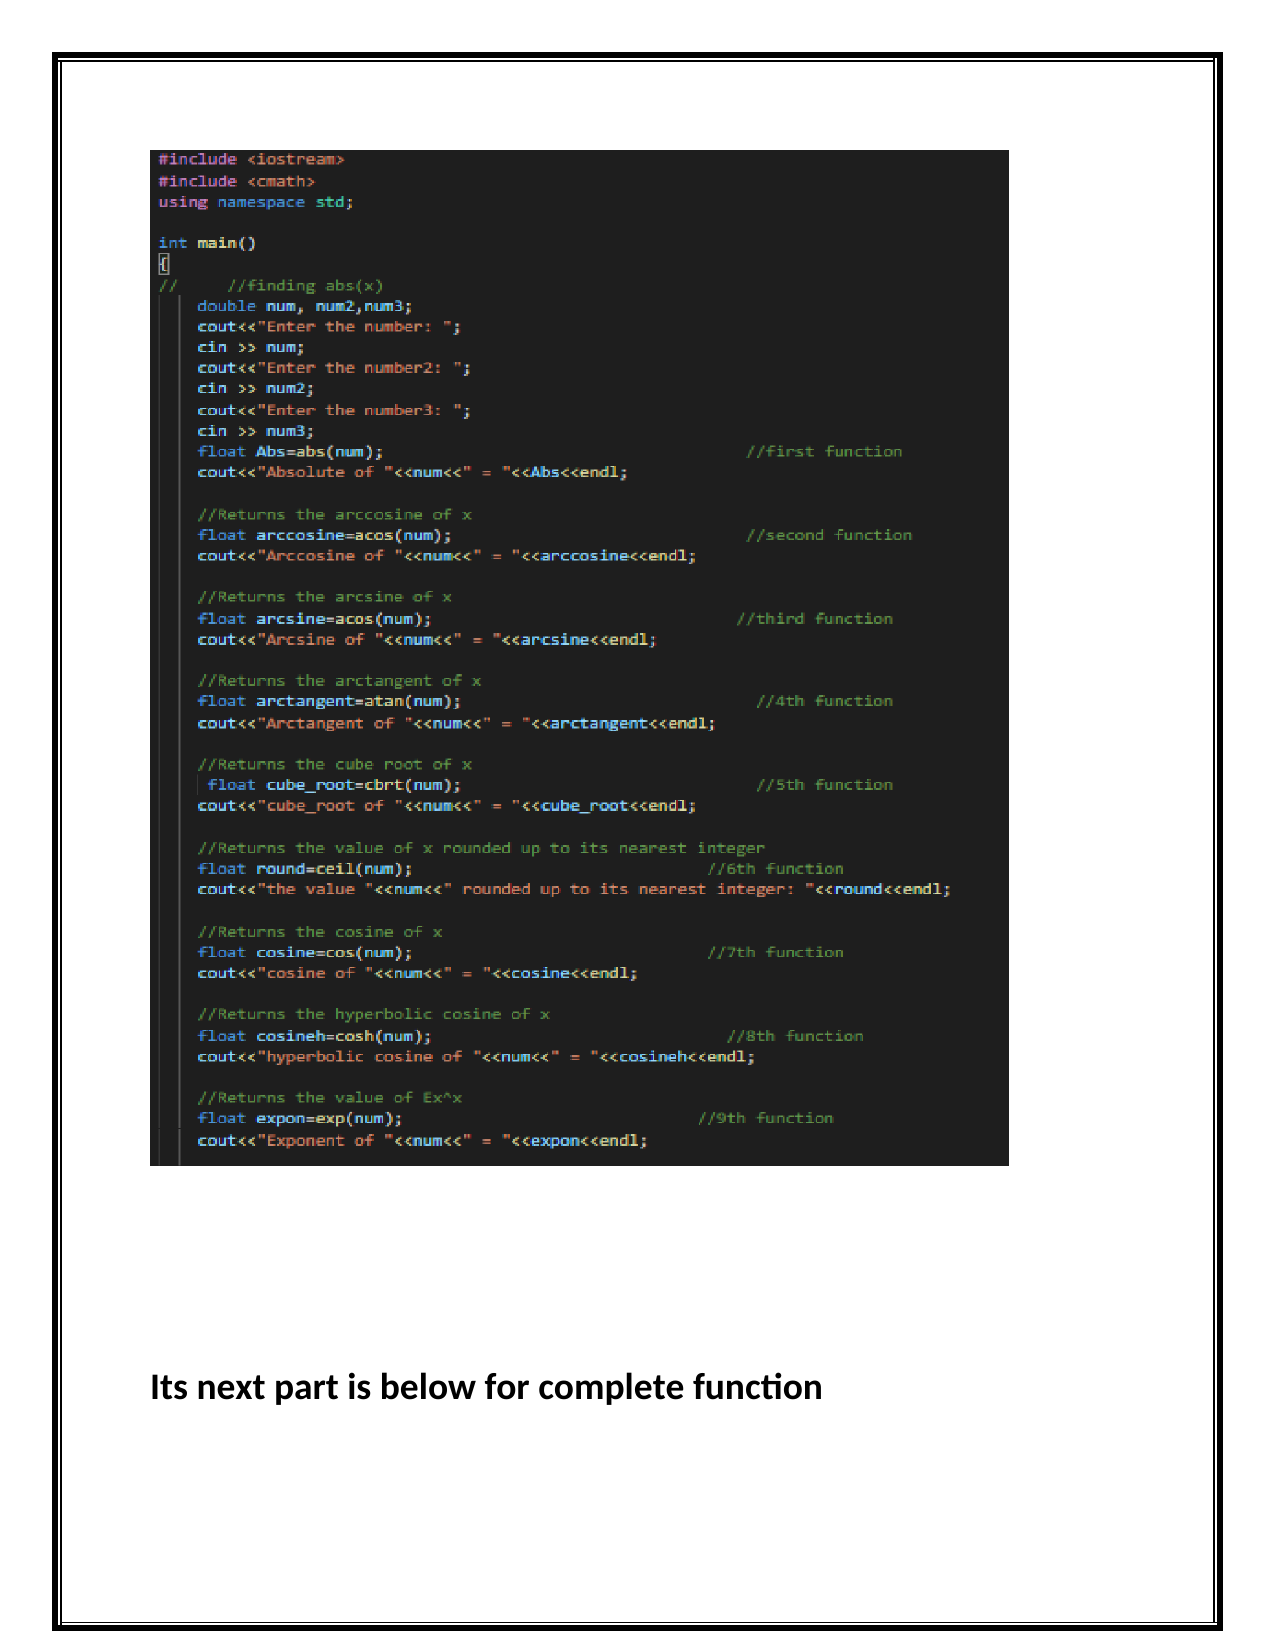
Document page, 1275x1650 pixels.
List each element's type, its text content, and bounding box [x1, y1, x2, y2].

picture [150, 150, 1009, 1166]
text Its next part is below for complete function [150, 1363, 1204, 1408]
